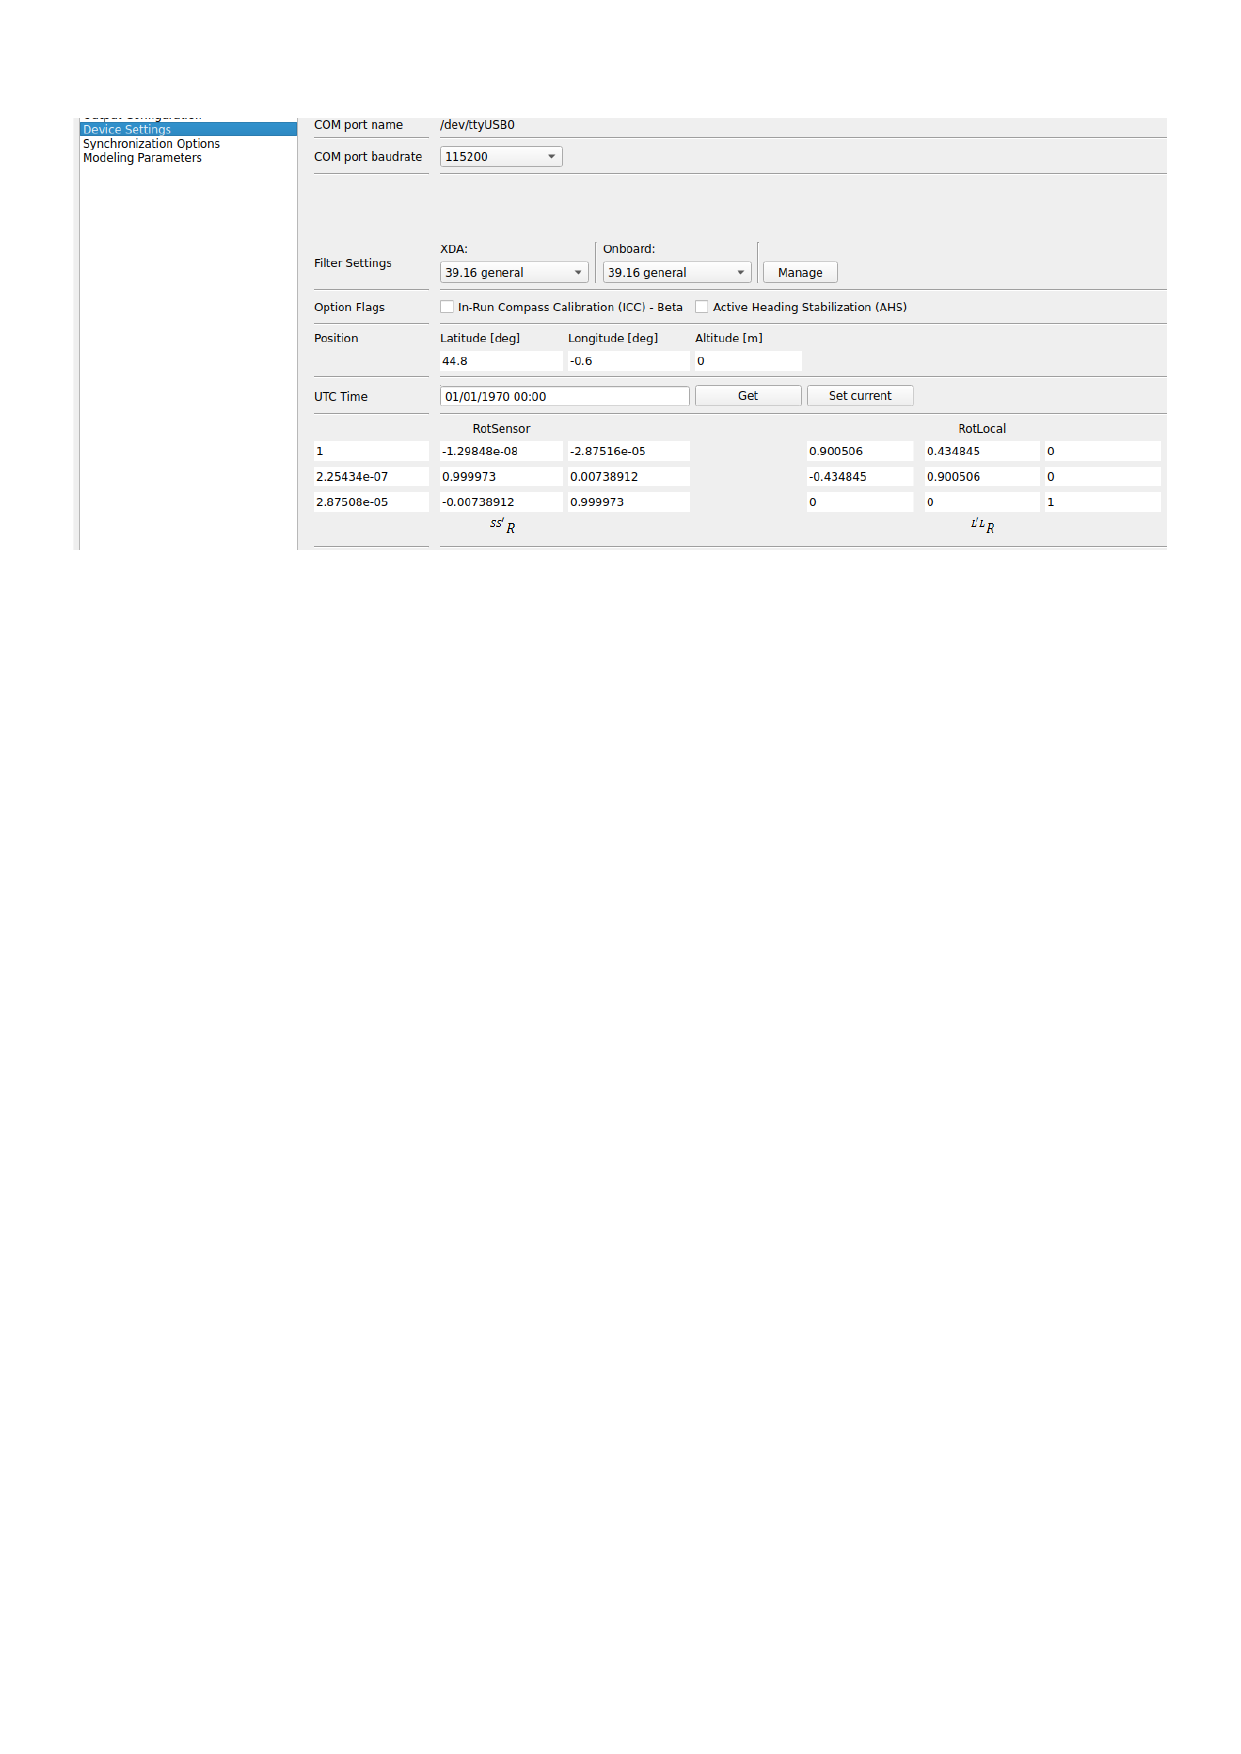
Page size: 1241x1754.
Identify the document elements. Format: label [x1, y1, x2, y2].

picture [73, 118, 1167, 550]
